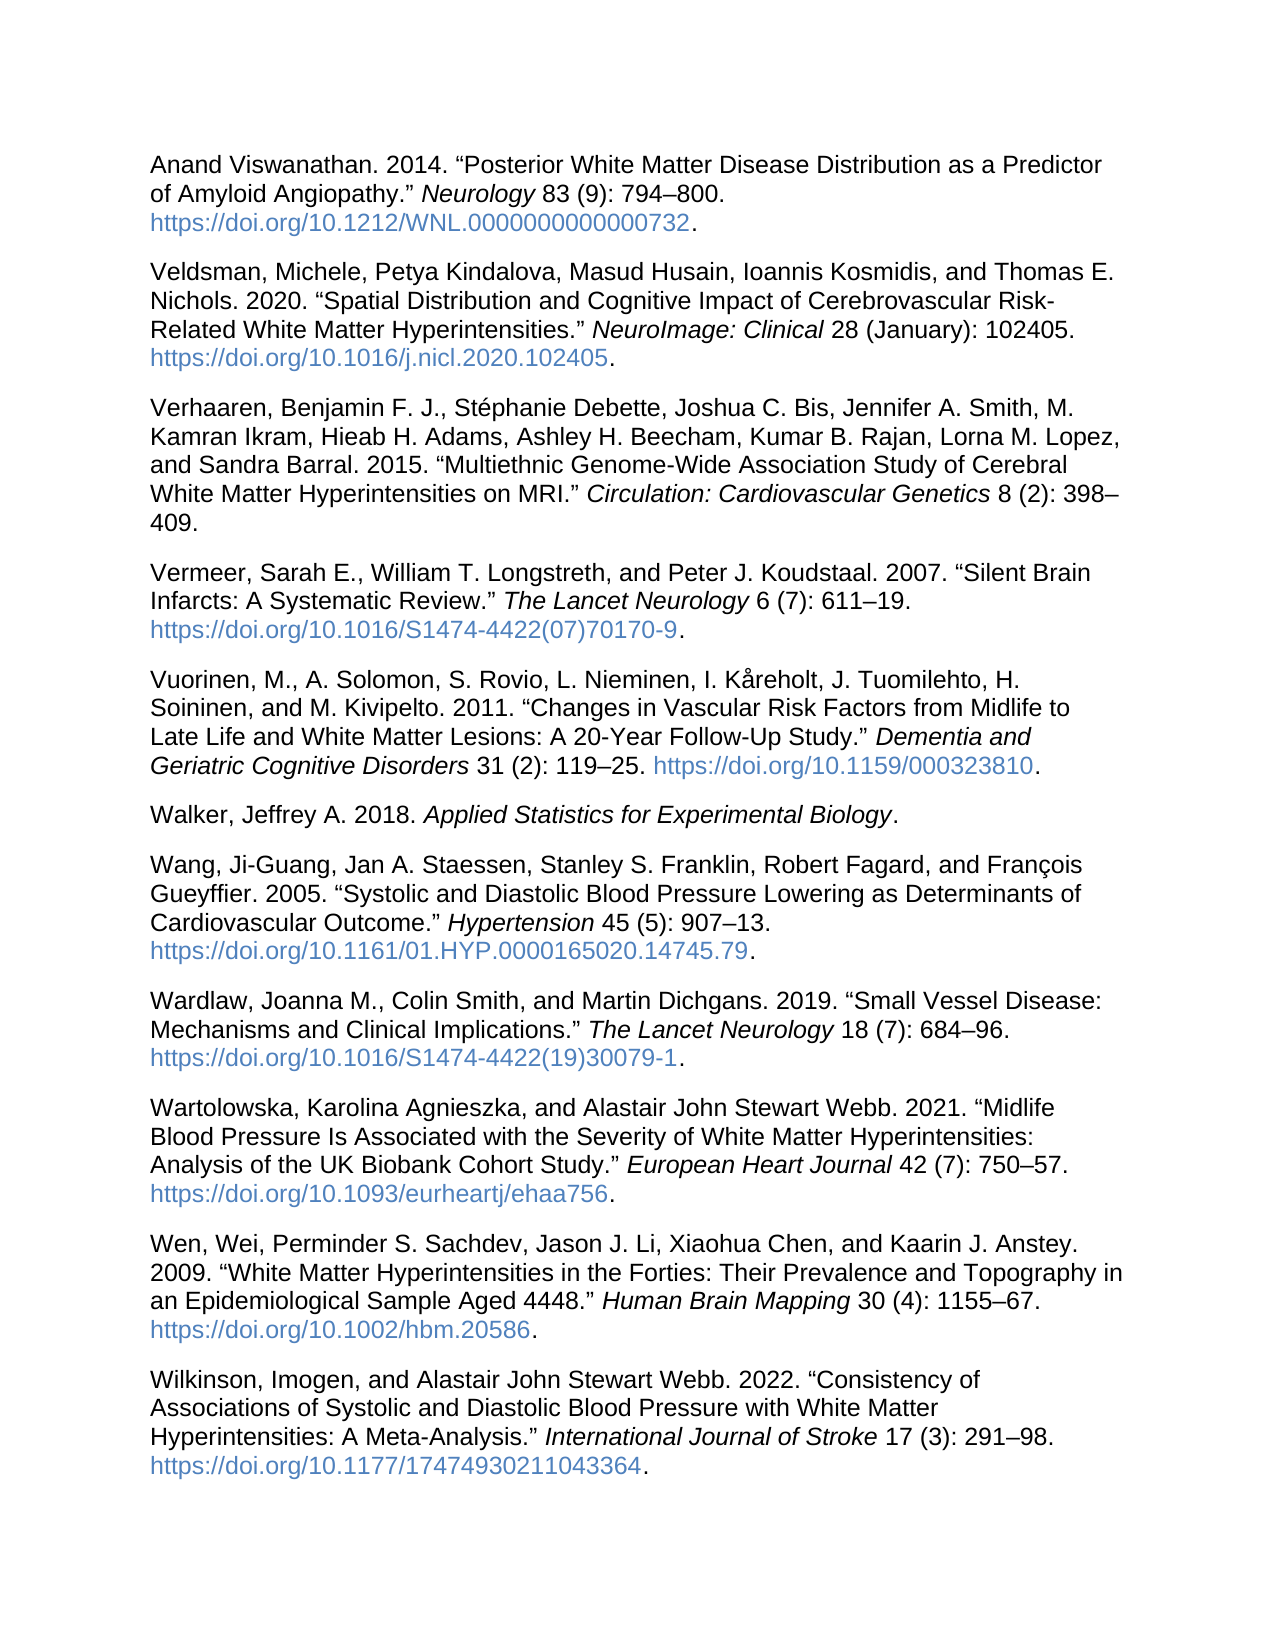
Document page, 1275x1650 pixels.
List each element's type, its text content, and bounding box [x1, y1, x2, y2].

text Veldsman, Michele, Petya Kindalova, Masud Husain, Ioannis Kosmidis, and Thomas E. Nichols. 2020. “Spatial Distribution and Cognitive Impact of Cerebrovascular Risk-Related White Matter Hyperintensities.” NeuroImage: Clinical 28 (January): 102405. https://doi.org/10.1016/j.nicl.2020.102405. [150, 257, 1125, 372]
text Anand Viswanathan. 2014. “Posterior White Matter Disease Distribution as a Predictor of Amyloid Angiopathy.” Neurology 83 (9): 794–800. https://doi.org/10.1212/WNL.0000000000000732. [150, 150, 1125, 236]
text Vuorinen, M., A. Solomon, S. Rovio, L. Nieminen, I. Kåreholt, J. Tuomilehto, H. Soininen, and M. Kivipelto. 2011. “Changes in Vascular Risk Factors from Midlife to Late Life and White Matter Lesions: A 20-Year Follow-Up Study.” Dementia and Geriatric Cognitive Disorders 31 (2): 119–25. https://doi.org/10.1159/000323810. [150, 664, 1125, 779]
text Wilkinson, Imogen, and Alastair John Stewart Webb. 2022. “Consistency of Associations of Systolic and Diastolic Blood Pressure with White Matter Hyperintensities: A Meta-Analysis.” International Journal of Stroke 17 (3): 291–98. https://doi.org/10.1177/17474930211043364. [150, 1364, 1125, 1479]
text Wardlaw, Joanna M., Colin Smith, and Martin Dichgans. 2019. “Small Vessel Disease: Mechanisms and Clinical Implications.” The Lancet Neurology 18 (7): 684–96. https://doi.org/10.1016/S1474-4422(19)30079-1. [150, 986, 1125, 1072]
text Verhaaren, Benjamin F. J., Stéphanie Debette, Joshua C. Bis, Jennifer A. Smith, M. Kamran Ikram, Hieab H. Adams, Ashley H. Beecham, Kumar B. Rajan, Lorna M. Lopez, and Sandra Barral. 2015. “Multiethnic Genome-Wide Association Study of Cerebral White Matter Hyperintensities on MRI.” Circulation: Cardiovascular Genetics 8 (2): 398–409. [150, 393, 1125, 537]
text Walker, Jeffrey A. 2018. Applied Statistics for Experimental Biology. [150, 800, 1125, 829]
text Wen, Wei, Perminder S. Sachdev, Jason J. Li, Xiaohua Chen, and Kaarin J. Anstey. 2009. “White Matter Hyperintensities in the Forties: Their Prevalence and Topography in an Epidemiological Sample Aged 4448.” Human Brain Mapping 30 (4): 1155–67. https://doi.org/10.1002/hbm.20586. [150, 1229, 1125, 1344]
text Wang, Ji-Guang, Jan A. Staessen, Stanley S. Franklin, Robert Fagard, and François Gueyffier. 2005. “Systolic and Diastolic Blood Pressure Lowering as Determinants of Cardiovascular Outcome.” Hypertension 45 (5): 907–13. https://doi.org/10.1161/01.HYP.0000165020.14745.79. [150, 850, 1125, 965]
text Vermeer, Sarah E., William T. Longstreth, and Peter J. Koudstaal. 2007. “Silent Brain Infarcts: A Systematic Review.” The Lancet Neurology 6 (7): 611–19. https://doi.org/10.1016/S1474-4422(07)70170-9. [150, 557, 1125, 644]
text Wartolowska, Karolina Agnieszka, and Alastair John Stewart Webb. 2021. “Midlife Blood Pressure Is Associated with the Severity of White Matter Hyperintensities: Analysis of the UK Biobank Cohort Study.” European Heart Journal 42 (7): 750–57. https://doi.org/10.1093/eurheartj/ehaa756. [150, 1093, 1125, 1208]
